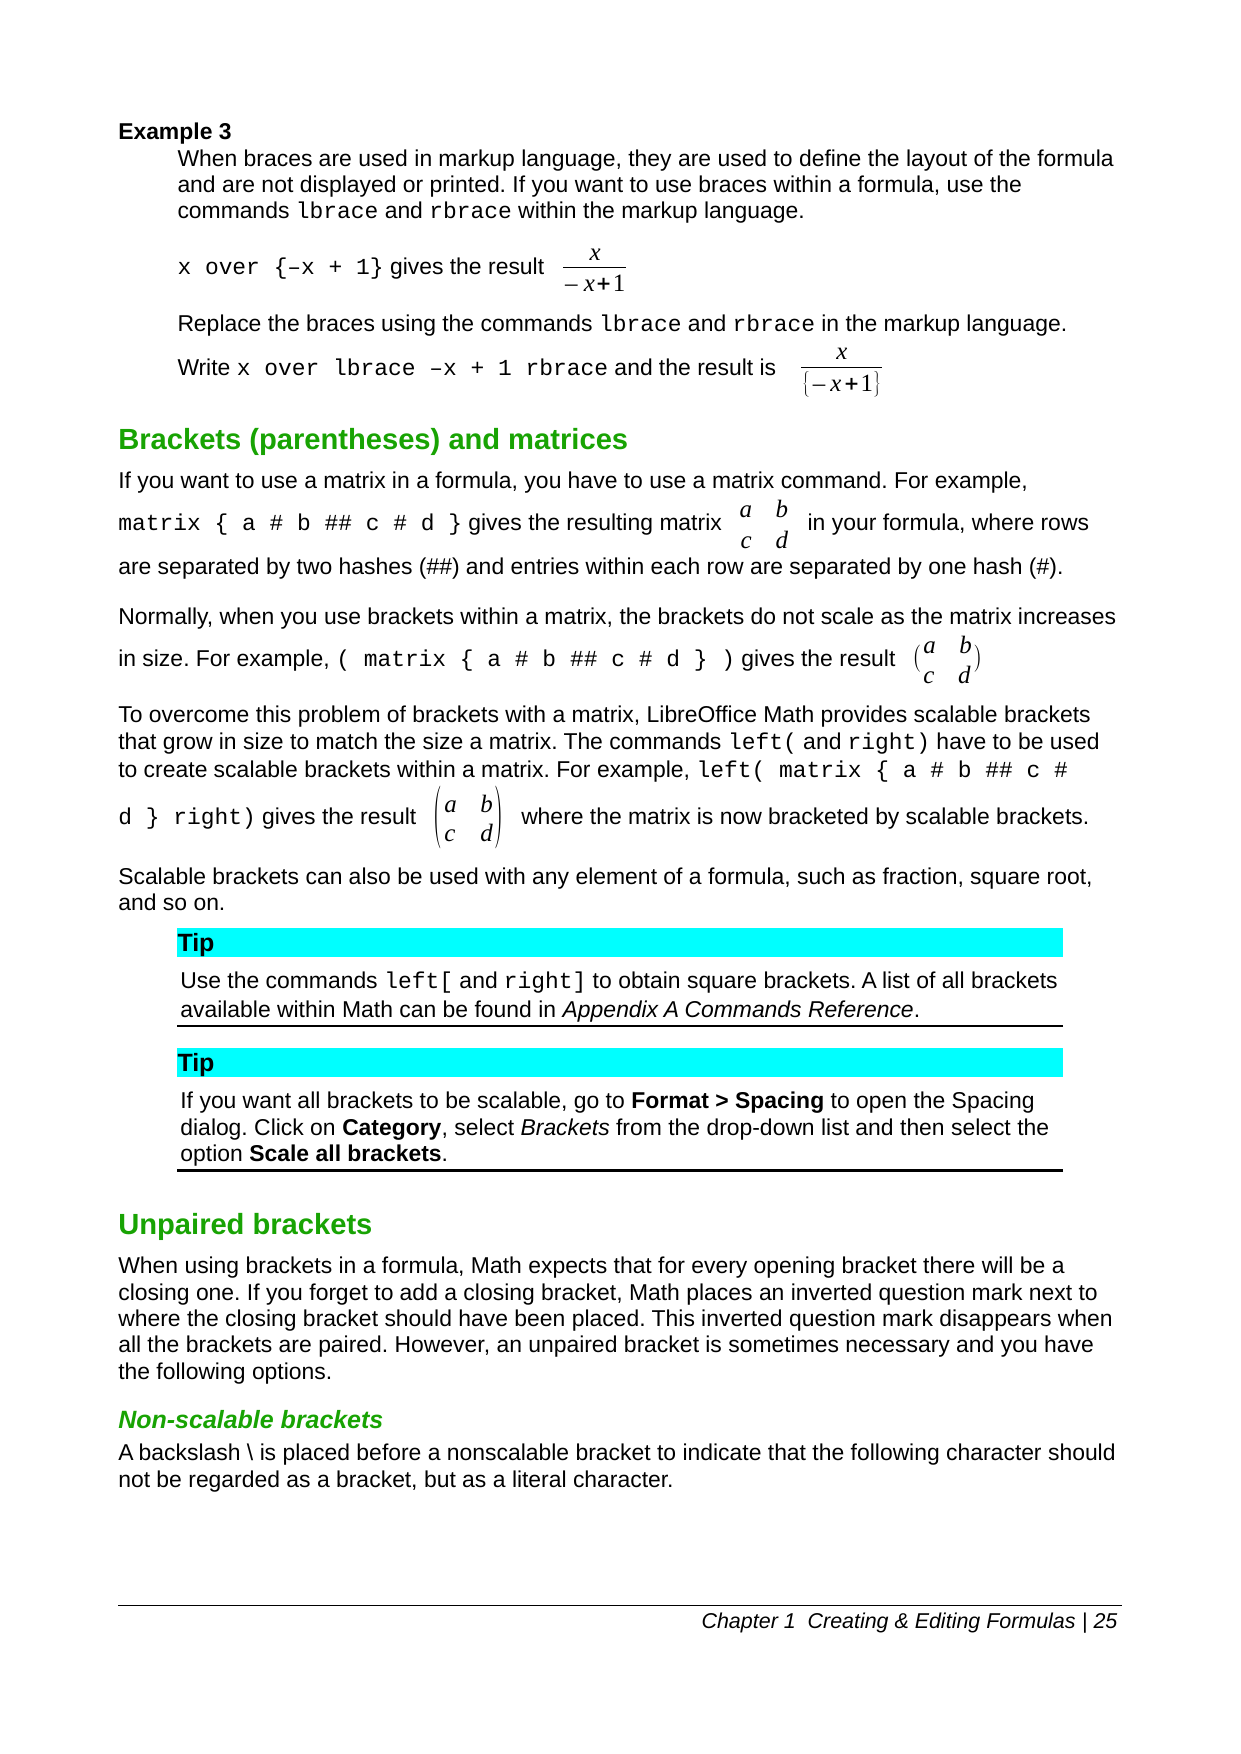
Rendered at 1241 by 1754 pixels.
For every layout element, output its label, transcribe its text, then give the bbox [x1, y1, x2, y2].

subtitle Unpaired brackets [118, 1207, 1122, 1241]
text To overcome this problem of brackets with a matrix, LibreOffice Math provides scalable brackets that grow in size to match the size a matrix. The commands left( and right) have to be used to create scalable brackets within a matrix. For example, left( matrix { a # b ## c # d } right) gives the resultwhere the matrix is now bracketed by scalable brackets. [118, 701, 1122, 850]
text Replace the braces using the commands lbrace and rbrace in the markup language. Write x over lbrace –x + 1 rbrace and the result is [177, 309, 1122, 398]
text x over {–x + 1} gives the result [177, 238, 1122, 297]
subtitle Brackets (parentheses) and matrices [118, 422, 1122, 455]
text Use the commands left[ and right] to obtain square brackets. A list of all brackets available within Math can be found in Appendix A Commands Reference. [177, 964, 1063, 1025]
text Scalable brackets can also be used with any element of a formula, such as fraction, square root, and so on. [118, 863, 1122, 916]
text When braces are used in markup language, they are used to define the layout of the formula and are not displayed or printed. If you want to use braces within a formula, use the commands lbrace and rbrace within the markup language. [177, 144, 1122, 226]
subtitle Tip [177, 1048, 1063, 1077]
text If you want to use a matrix in a formula, you have to use a matrix command. For example, matrix { a # b ## c # d } gives the resulting matrixin your formula, where rows are separated by two hashes (##) and entries within each row are separated by one hash (#). [118, 467, 1122, 579]
text Example 3 [118, 118, 1122, 144]
text If you want all brackets to be scalable, go to Format > Spacing to open the Spacing dialog. Click on Category, select Brackets from the drop-down list and then select the option Scale all brackets. [177, 1084, 1063, 1169]
text Normally, when you use brackets within a matrix, the brackets do not scale as the matrix increases in size. For example, ( matrix { a # b ## c # d } ) gives the result [118, 603, 1122, 689]
subtitle Tip [177, 928, 1063, 957]
subtitle Non-scalable brackets [118, 1405, 1122, 1433]
text When using brackets in a formula, Math expects that for every opening bracket there will be a closing one. If you forget to add a closing bracket, Math places an inverted question mark next to where the closing bracket should have been placed. This inverted question mark disappears when all the brackets are paired. However, an unpaired bracket is sometimes necessary and you have the following options. [118, 1252, 1122, 1384]
text A backslash \ is placed before a nonscalable bracket to indicate that the following character should not be regarded as a bracket, but as a literal character. [118, 1439, 1122, 1492]
